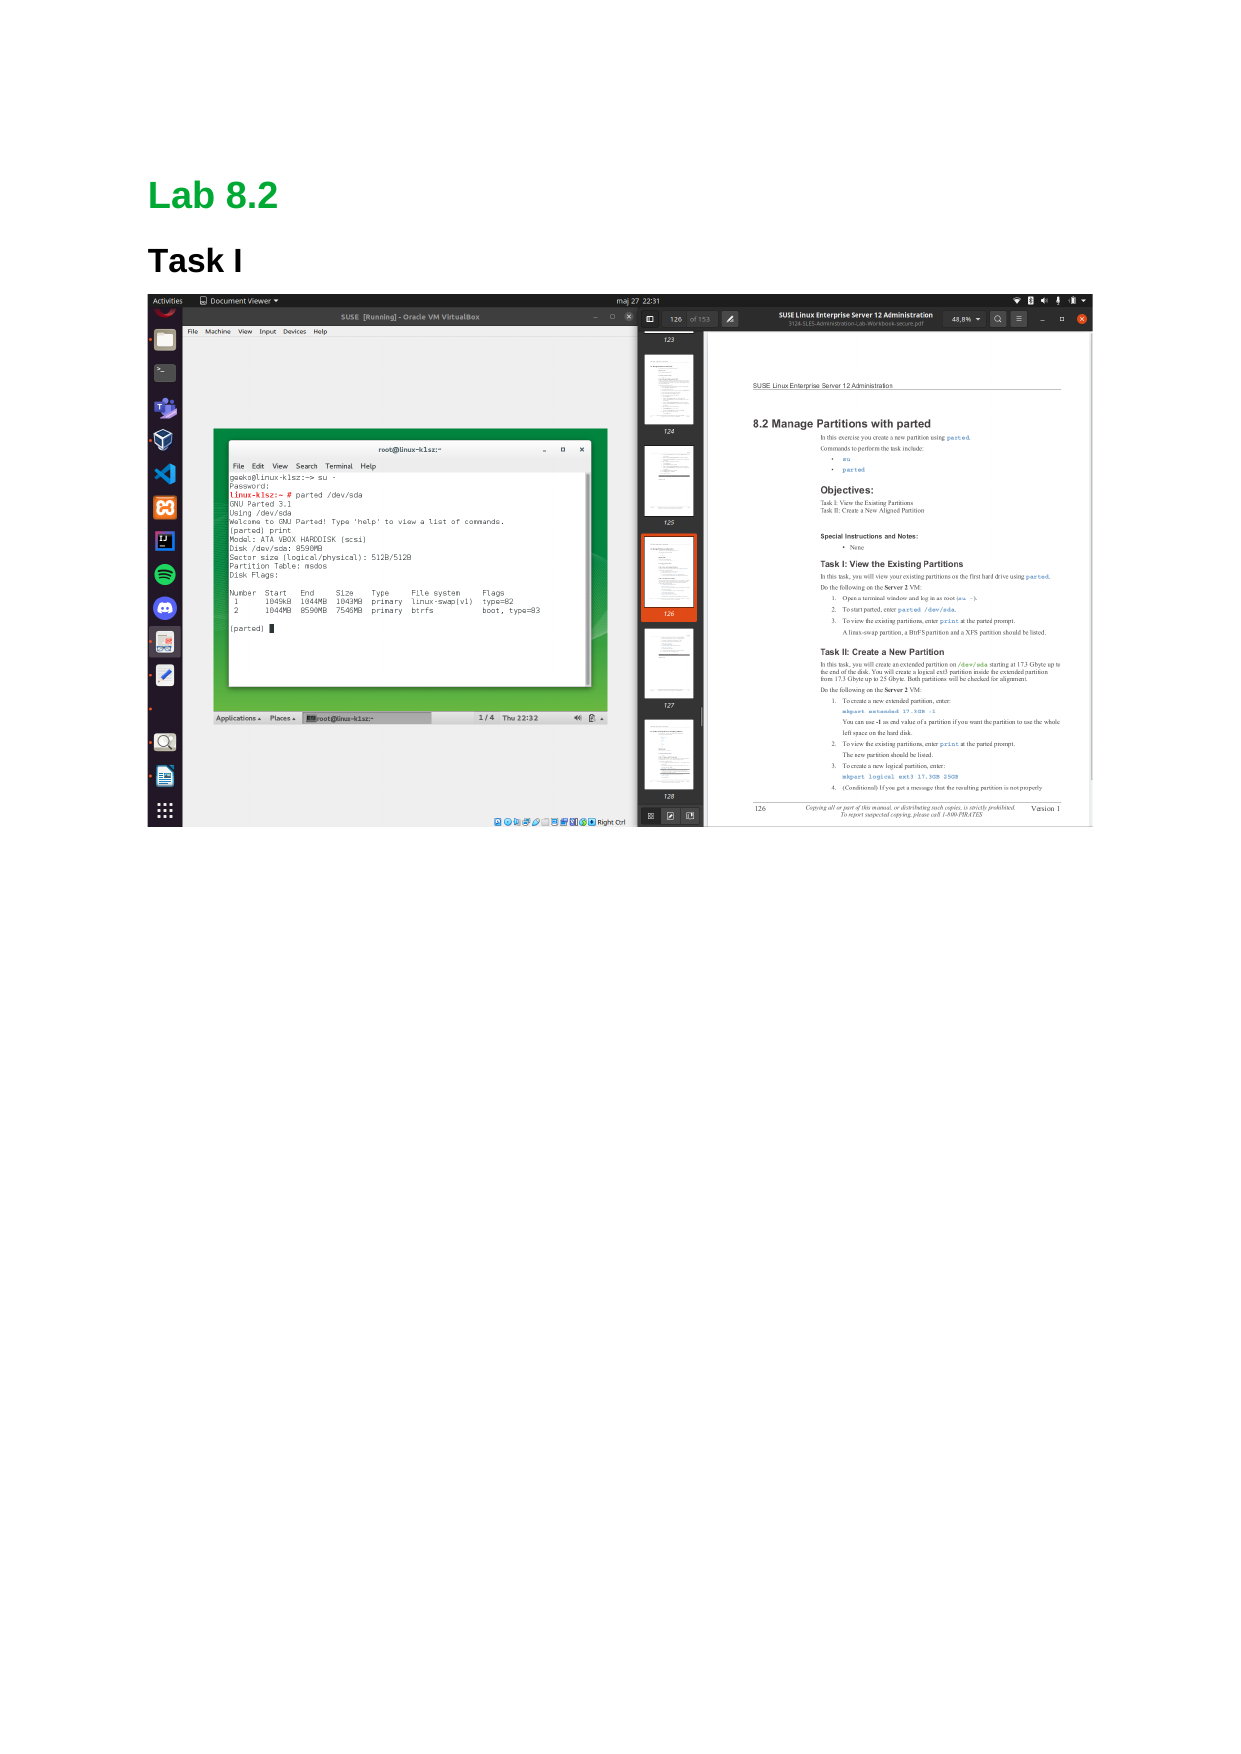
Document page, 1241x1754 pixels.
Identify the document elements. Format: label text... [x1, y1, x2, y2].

subtitle Task I [148, 241, 1093, 279]
subtitle Lab 8.2 [148, 173, 1093, 216]
picture [147, 294, 1093, 827]
